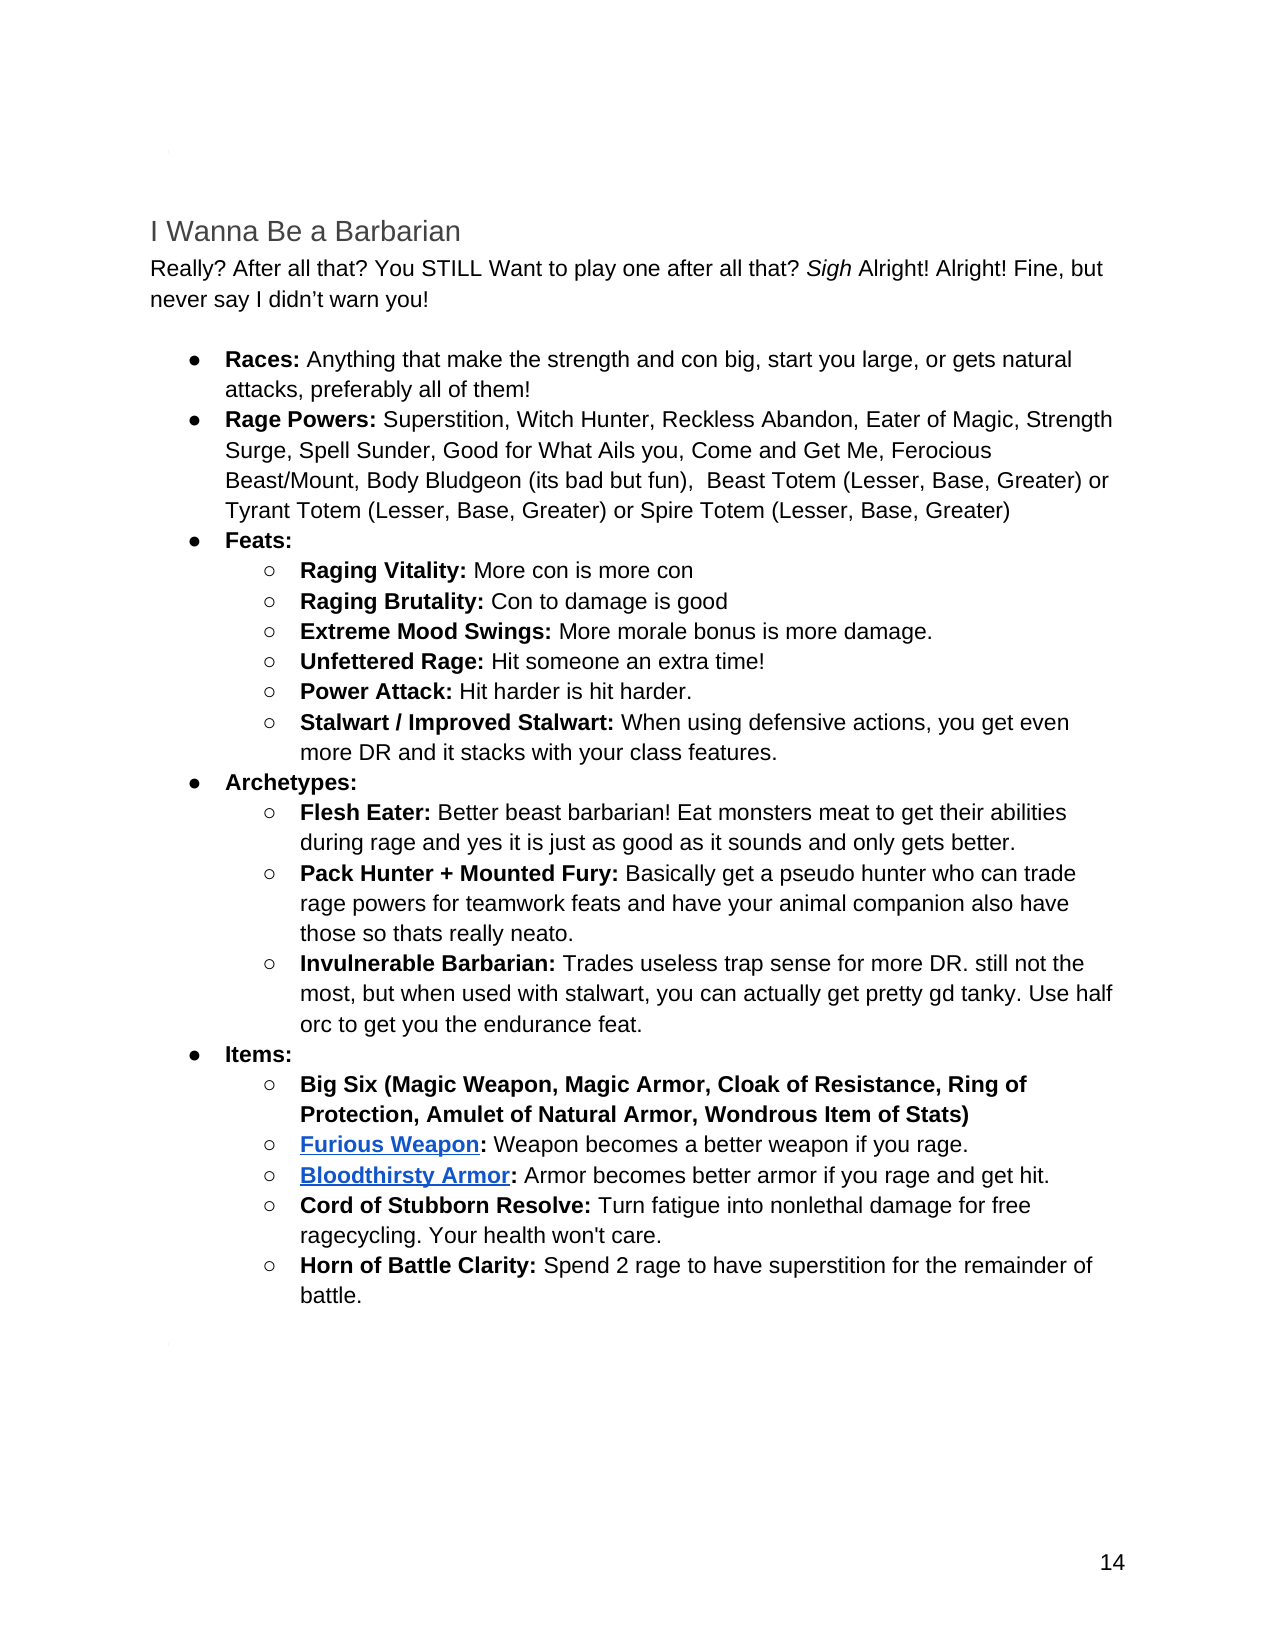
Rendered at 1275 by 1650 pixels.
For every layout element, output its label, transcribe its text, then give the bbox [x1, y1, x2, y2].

list Furious Weapon: Weapon becomes a better weapon if you rage. [262, 1131, 1125, 1158]
list Extreme Mood Swings: More morale bonus is more damage. [262, 618, 1125, 644]
text Really? After all that? You STILL Want to play one after all that? Sigh Alright! Alright! Fine, but never say I didn’t warn you! [150, 255, 1125, 312]
list Items: [187, 1041, 1125, 1067]
list Races: Anything that make the strength and con big, start you large, or gets natural attacks, preferably all of them! [187, 346, 1125, 403]
list Raging Brutality: Con to damage is good [262, 588, 1125, 614]
subtitle I Wanna Be a Barbarian [150, 213, 1125, 247]
list Invulnerable Barbarian: Trades useless trap sense for more DR. still not the most, but when used with stalwart, you can actually get pretty gd tanky. Use half orc to get you the endurance feat. [262, 950, 1125, 1037]
list Horn of Battle Clarity: Spend 2 rage to have superstition for the remainder of battle. [262, 1252, 1125, 1309]
list Cord of Stubborn Resolve: Turn fatigue into nonlethal damage for free ragecycling. Your health won't care. [262, 1192, 1125, 1248]
list Flesh Eater: Better beast barbarian! Eat monsters meat to get their abilities during rage and yes it is just as good as it sounds and only gets better. [262, 799, 1125, 856]
list Rage Powers: Superstition, Witch Hunter, Reckless Abandon, Eater of Magic, Strength Surge, Spell Sunder, Good for What Ails you, Come and Get Me, Ferocious Beast/Mount, Body Bludgeon (its bad but fun), Beast Totem (Lesser, Base, Greater) or Tyrant Totem (Lesser, Base, Greater) or Spire Totem (Lesser, Base, Greater) [187, 406, 1125, 523]
list Big Six (Magic Weapon, Magic Armor, Cloak of Resistance, Ring of Protection, Amulet of Natural Armor, Wondrous Item of Stats) [262, 1071, 1125, 1128]
list Raging Vitality: More con is more con [262, 557, 1125, 584]
list Archetypes: [187, 769, 1125, 795]
list Power Attack: Hit harder is hit harder. [262, 678, 1125, 705]
list Pack Hunter + Mounted Fury: Basically get a pseudo hunter who can trade rage powers for teamwork feats and have your animal companion also have those so thats really neato. [262, 859, 1125, 946]
list Feats: [187, 527, 1125, 554]
list Stalwart / Improved Stalwart: When using defensive actions, you get even more DR and it stacks with your class features. [262, 708, 1125, 765]
list Unfettered Rage: Hit someone an extra time! [262, 648, 1125, 674]
list Bloodthirsty Armor: Armor becomes better armor if you rage and get hit. [262, 1162, 1125, 1188]
